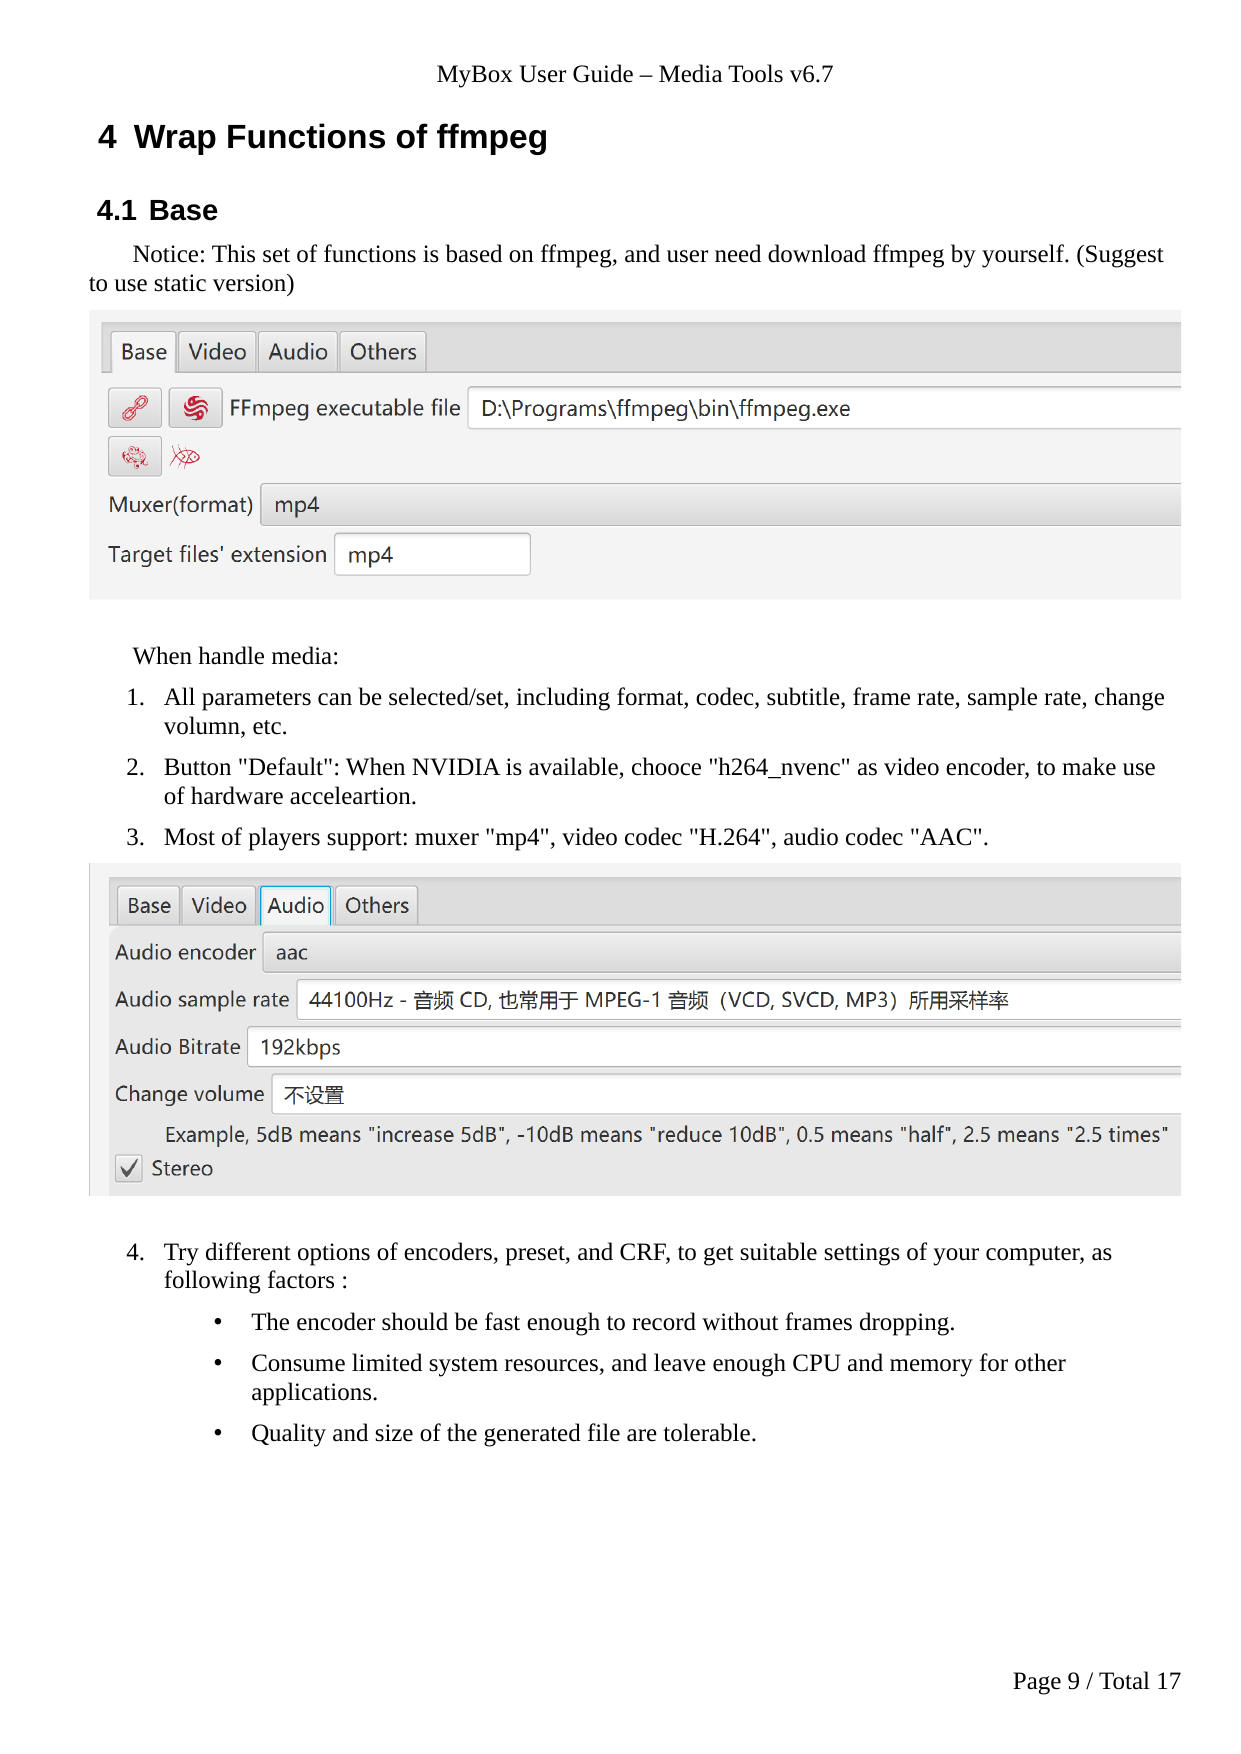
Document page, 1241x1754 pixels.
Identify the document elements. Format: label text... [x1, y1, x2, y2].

list All parameters can be selected/set, including format, codec, subtitle, frame rate, sample rate, change volumn, etc. [126, 682, 1181, 740]
subtitle Base [88, 193, 1181, 227]
list Button "Default": When NVIDIA is available, chooce "h264_nvenc" as video encoder, to make use of hardware acceleartion. [126, 752, 1181, 810]
list Most of players support: muxer "mp4", video codec "H.264", audio codec "AAC". [126, 822, 1181, 851]
list The encoder should be fast enough to record without frames dropping. [213, 1307, 1181, 1335]
picture [88, 863, 1182, 1196]
list Try different options of encoders, preset, and CRF, to get suitable settings of your computer, as following factors : [126, 1237, 1181, 1294]
picture [88, 309, 1182, 600]
list Consume limited system resources, and leave enough CPU and memory for other applications. [213, 1348, 1181, 1405]
text When handle media: [88, 641, 1181, 670]
text Notice: This set of functions is based on ffmpeg, and user need download ffmpeg by yourself. (Suggest to use static version) [88, 239, 1181, 297]
list Quality and size of the generated file are tolerable. [213, 1418, 1181, 1447]
subtitle Wrap Functions of ffmpeg [88, 117, 1181, 156]
